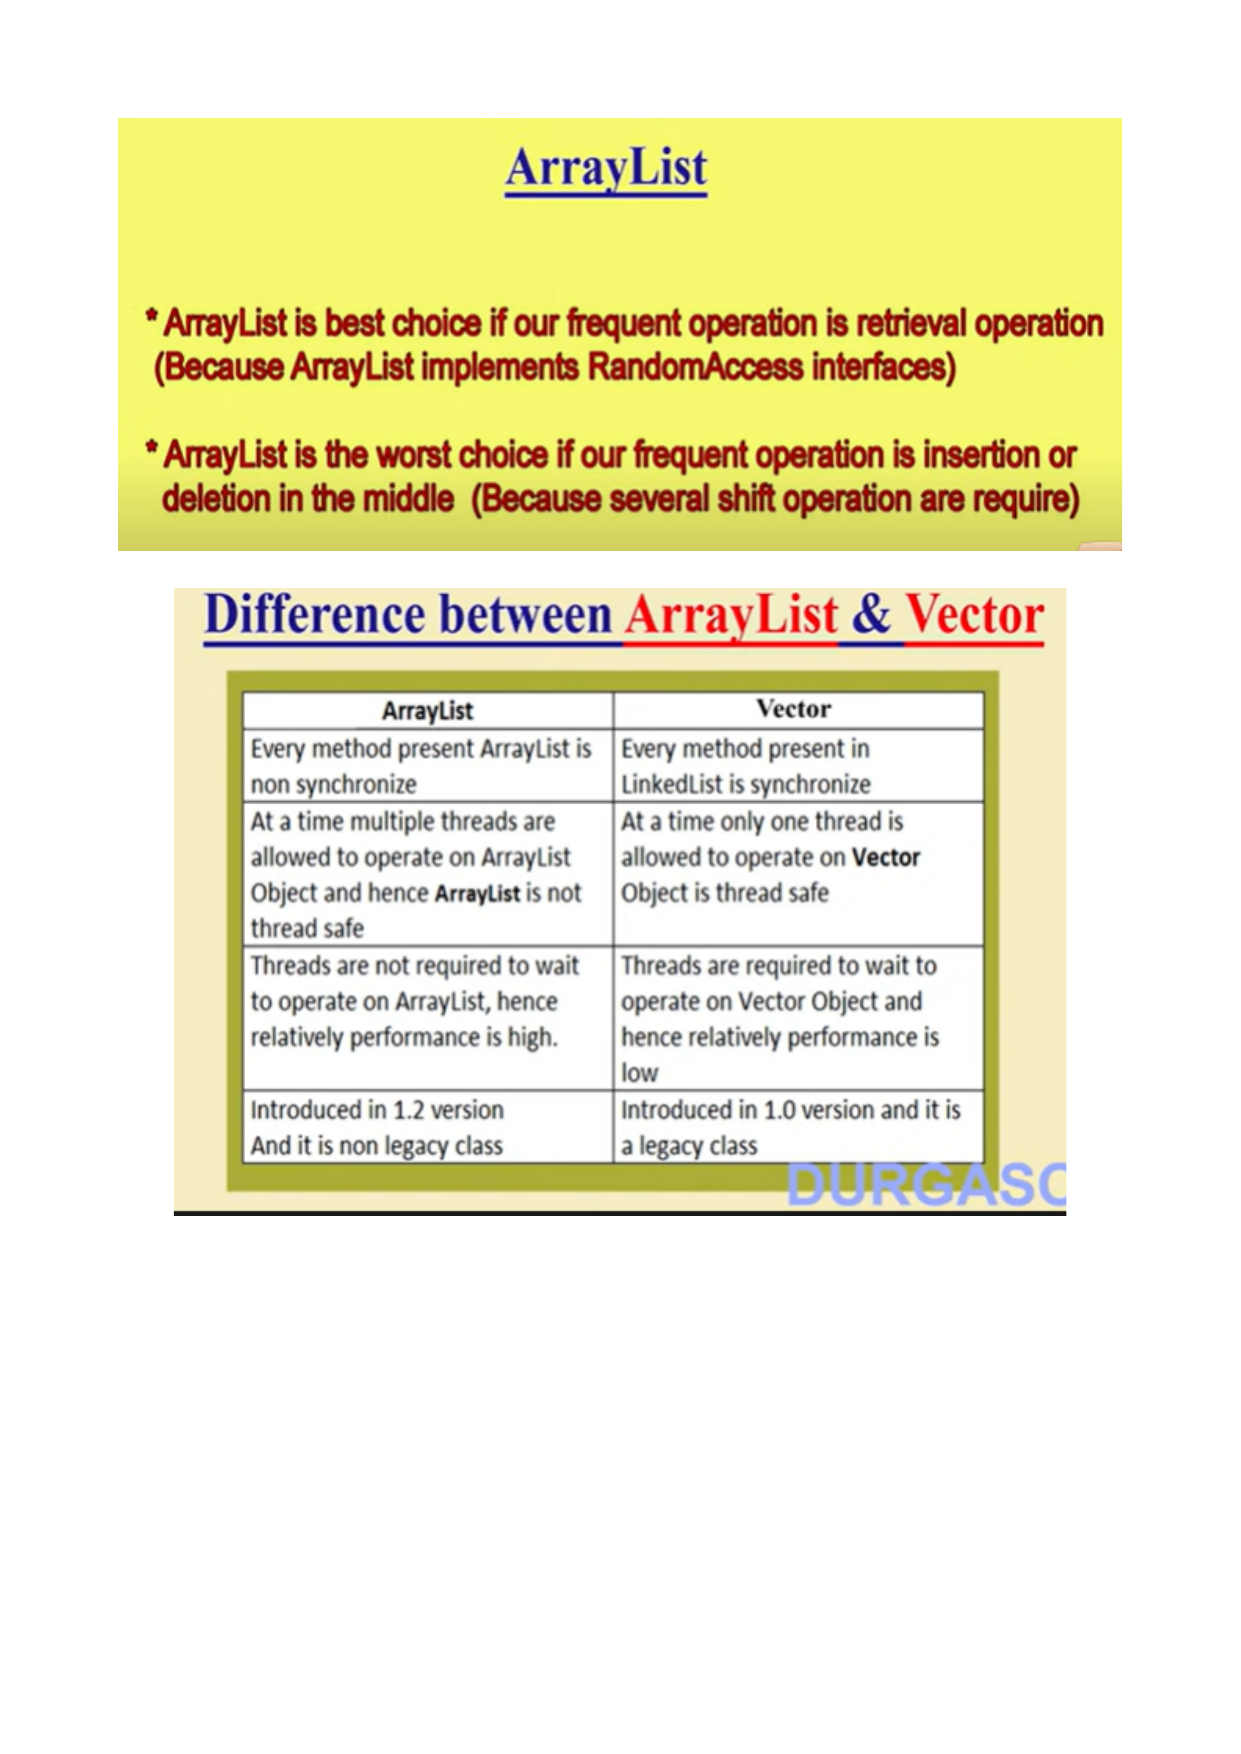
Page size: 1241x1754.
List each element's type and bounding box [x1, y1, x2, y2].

picture [118, 118, 1123, 551]
picture [173, 588, 1067, 1216]
